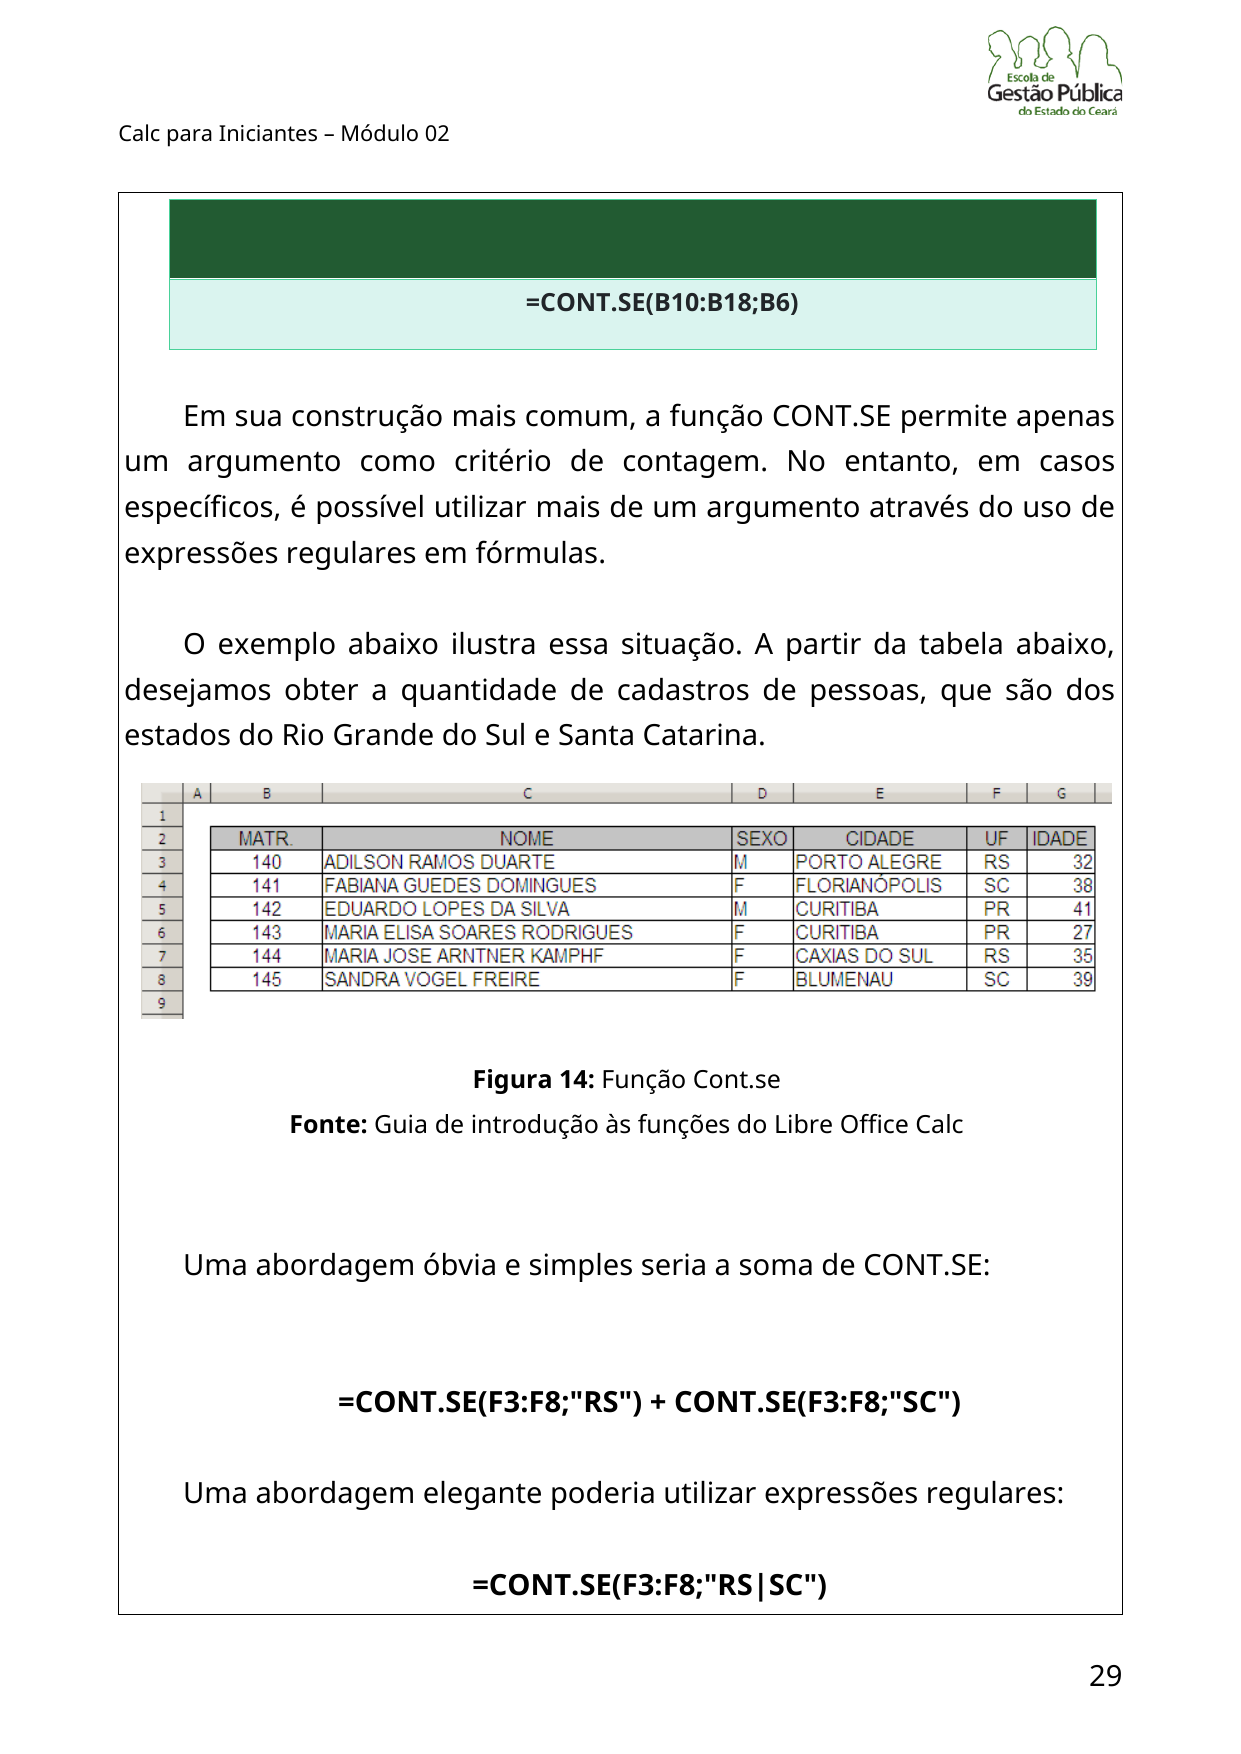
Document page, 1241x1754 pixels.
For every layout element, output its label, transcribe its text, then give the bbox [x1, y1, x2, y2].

table_cell A função CONT.SE tem como objetivo contar quantos valores obedecem a um determinado critério. A estrutura é bastante simples: =CONT.SE (INTERVALO; CONDIÇÃO) Os valores dentro do intervalo são avaliados um a um de acordo com a condição. O valor é contado somente se a condição for verdadeira. No exemplo abaixo, contamos quantos alunos estão com notas acima da média estabelecida. Note que usamos uma concatenação de texto para expressar adequadamente o critério, indicado no segundo argumento com a expressão “>” &B6. Ou seja, concatenamos o sinal de > com o conteúdo da célula B6. O resultado da função CONT.SE acima é de 7 alunos. Quando o critério ou condição for de igualdade, não precisamos usar a concatenação de texto. Em sua construção mais comum, a função CONT.SE permite apenas um argumento como critério de contagem. No entanto, em casos específicos, é possível utilizar mais de um argumento através do uso de expressões regulares em fórmulas. O exemplo abaixo ilustra essa situação. A partir da tabela abaixo, desejamos obter a quantidade de cadastros de pessoas, que são dos estados do Rio Grande do Sul e Santa Catarina. Uma abordagem óbvia e simples seria a soma de CONT.SE: =CONT.SE(F3:F8;"RS") + CONT.SE(F3:F8;"SC") Uma abordagem elegante poderia utilizar expressões regulares: =CONT.SE(F3:F8;"RS|SC") Onde o símbolo “ | ” (pipe) entre as siglas RS e SC representa a operação "OU" lógica. Logo, estamos contando apenas os valores do intervalo de F3 até F8 que são iguais a RS ou a SC. [119, 193, 1122, 1614]
table_cell =CONT.SE(B10:B18;B6) [170, 280, 1096, 349]
table_header [170, 200, 1096, 278]
picture [118, 26, 1123, 115]
picture [141, 783, 1112, 1019]
